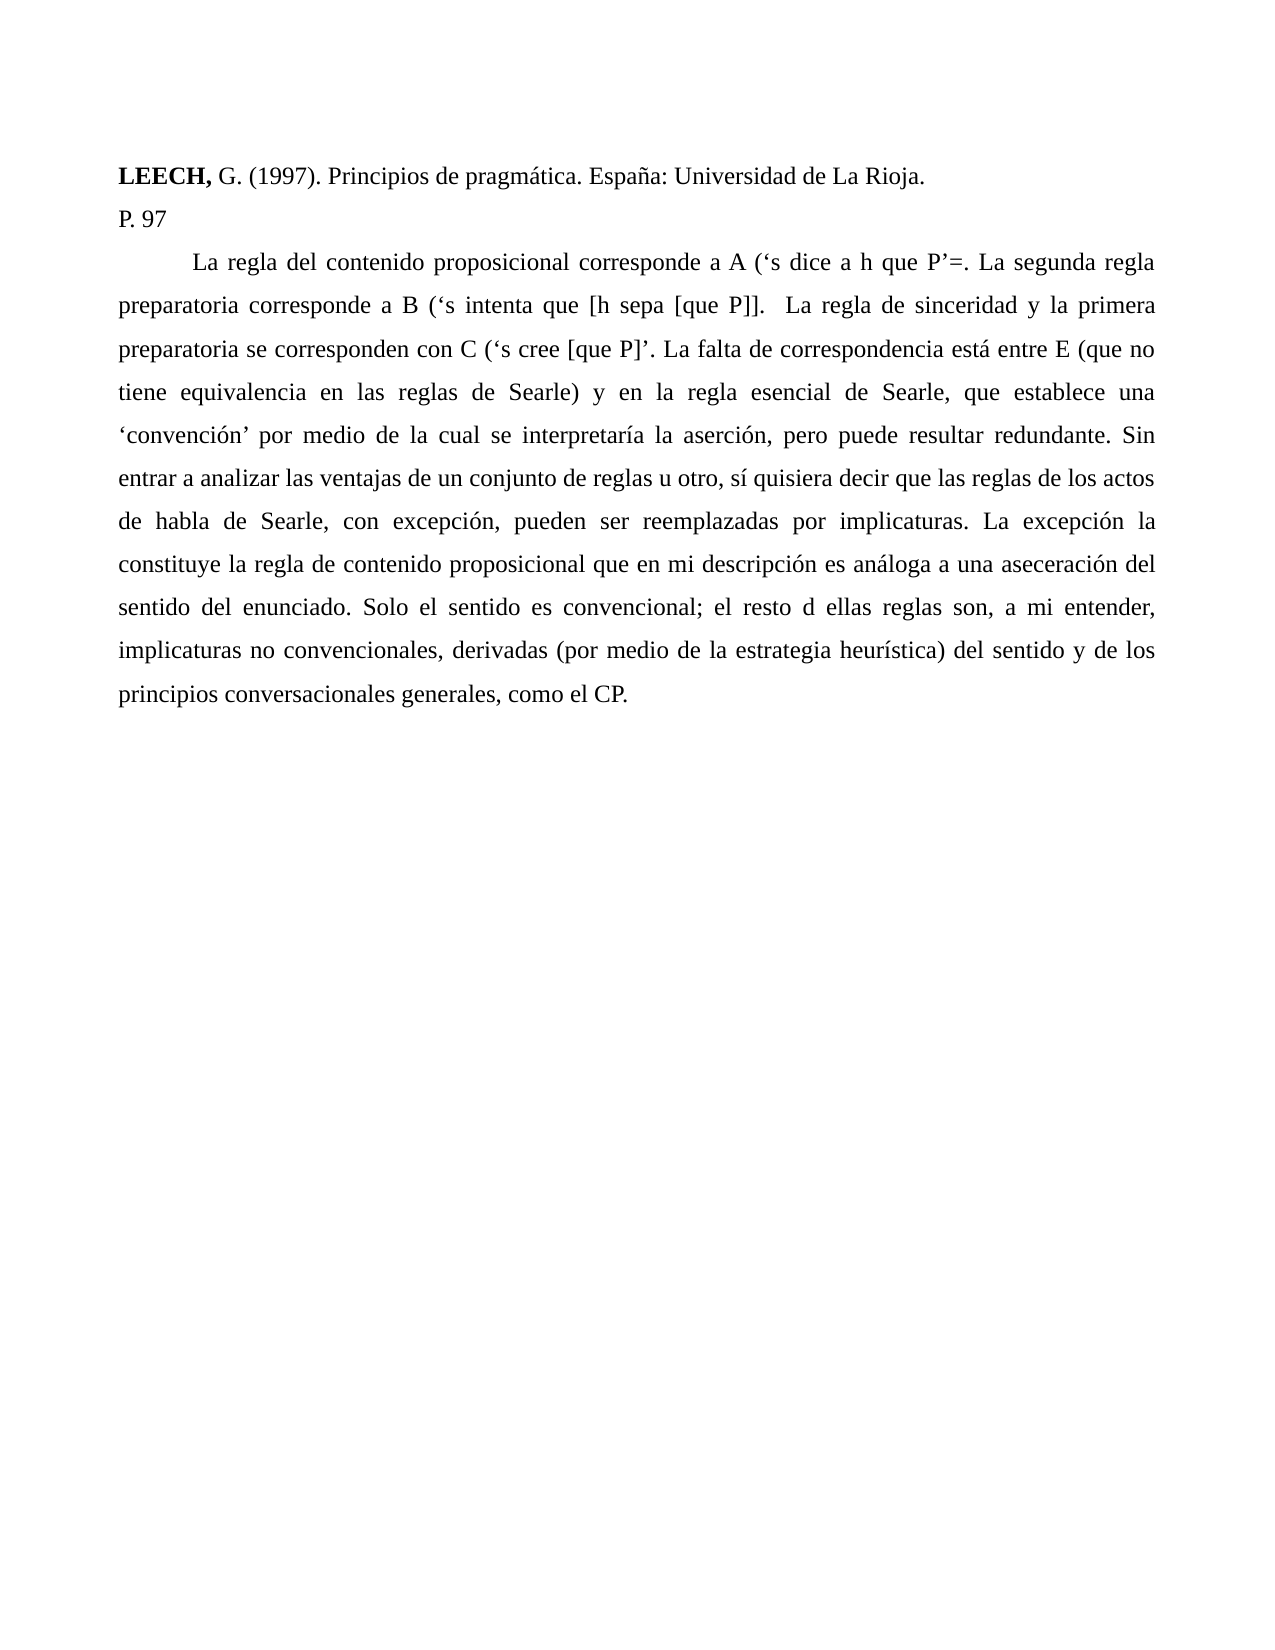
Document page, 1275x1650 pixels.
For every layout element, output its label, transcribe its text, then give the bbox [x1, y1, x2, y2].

text LEECH, G. (1997). Principios de pragmática. España: Universidad de La Rioja. [118, 161, 1157, 190]
text La regla del contenido proposicional corresponde a A (‘s dice a h que P’=. La segunda regla preparatoria corresponde a B (‘s intenta que [h sepa [que P]]. La regla de sinceridad y la primera preparatoria se corresponden con C (‘s cree [que P]’. La falta de correspondencia está entre E (que no tiene equivalencia en las reglas de Searle) y en la regla esencial de Searle, que establece una ‘convención’ por medio de la cual se interpretaría la aserción, pero puede resultar redundante. Sin entrar a analizar las ventajas de un conjunto de reglas u otro, sí quisiera decir que las reglas de los actos de habla de Searle, con excepción, pueden ser reemplazadas por implicaturas. La excepción la constituye la regla de contenido proposicional que en mi descripción es análoga a una aseceración del sentido del enunciado. Solo el sentido es convencional; el resto d ellas reglas son, a mi entender, implicaturas no convencionales, derivadas (por medio de la estrategia heurística) del sentido y de los principios conversacionales generales, como el CP. [118, 247, 1157, 707]
text P. 97 [118, 204, 1157, 233]
